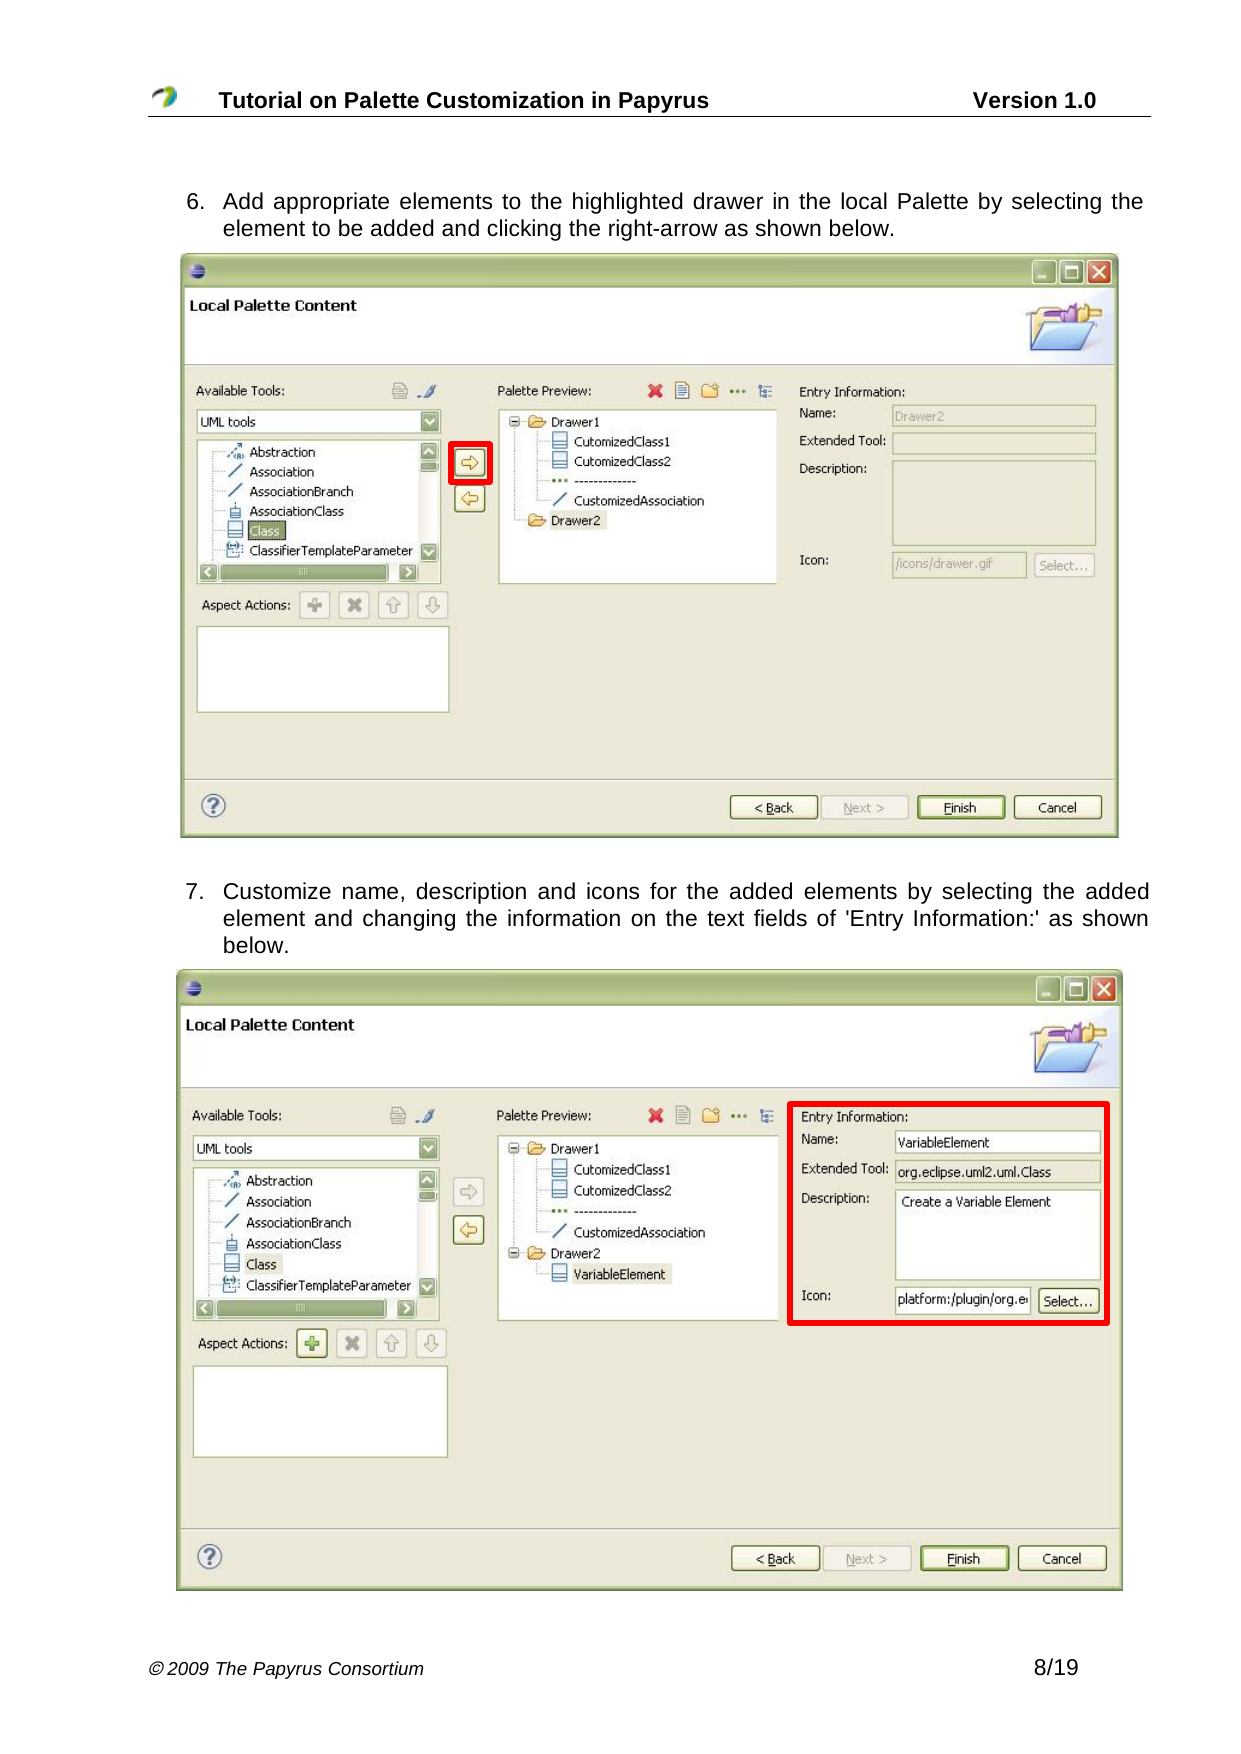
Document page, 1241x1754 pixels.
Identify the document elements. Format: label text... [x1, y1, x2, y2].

picture [180, 253, 1119, 838]
picture [152, 84, 177, 110]
list Customize name, description and icons for the added elements by selecting the added element and changing the information on the text fields of 'Entry Information:' as shown below. [185, 877, 1151, 958]
picture [176, 969, 1123, 1591]
list Add appropriate elements to the highlighted drawer in the local Palette by selecting the element to be added and clicking the right-arrow as shown below. [186, 187, 1146, 241]
